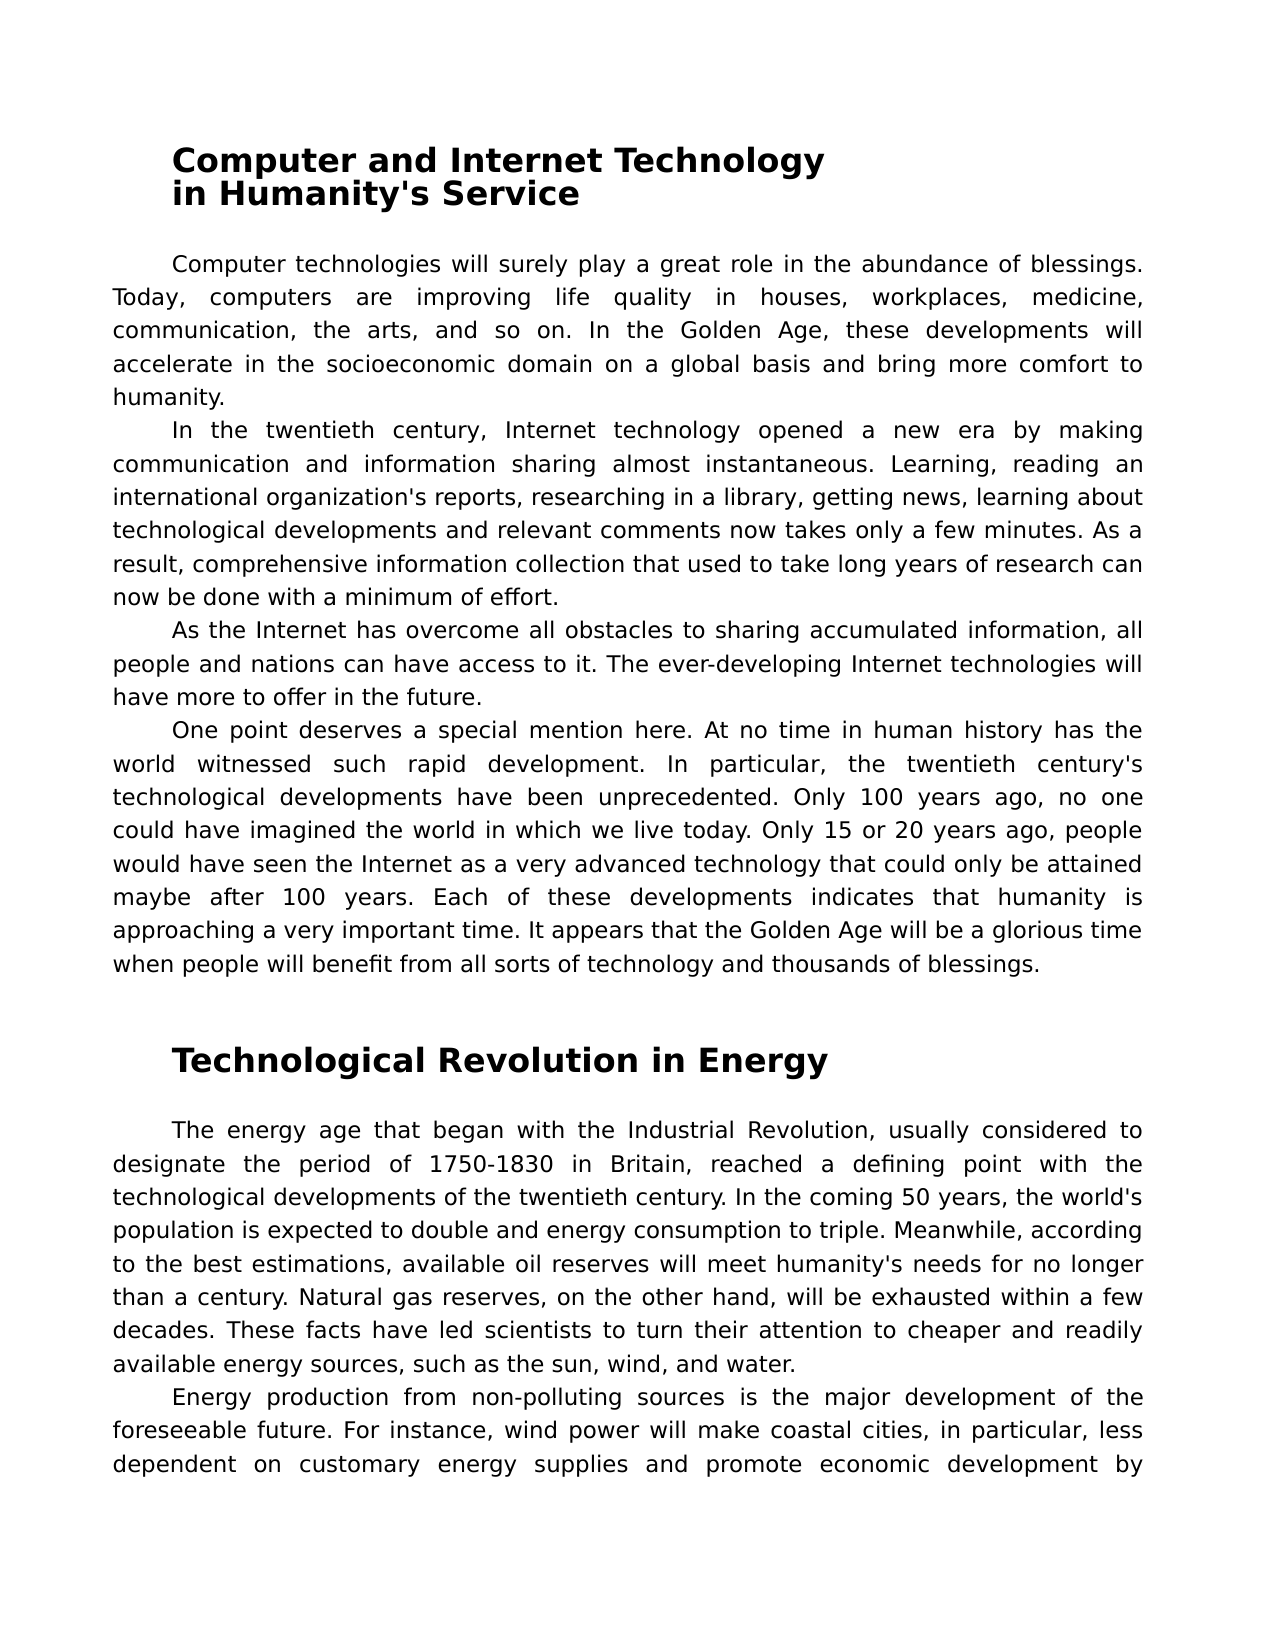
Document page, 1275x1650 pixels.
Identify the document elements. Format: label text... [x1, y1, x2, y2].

text in Humanity's Service [112, 179, 1145, 212]
text As the Internet has overcome all obstacles to sharing accumulated information, all people and nations can have access to it. The ever-developing Internet technologies will have more to offer in the future. [112, 612, 1145, 712]
text Technological Revolution in Energy [112, 1046, 1145, 1079]
text One point deserves a special mention here. At no time in human history has the world witnessed such rapid development. In particular, the twentieth century's technological developments have been unprecedented. Only 100 years ago, no one could have imagined the world in which we live today. Only 15 or 20 years ago, people would have seen the Internet as a very advanced technology that could only be attained maybe after 100 years. Each of these developments indicates that humanity is approaching a very important time. It appears that the Golden Age will be a glorious time when people will benefit from all sorts of technology and thousands of blessings. [112, 712, 1145, 979]
text Energy production from non-polluting sources is the major development of the foreseeable future. For instance, wind power will make coastal cities, in particular, less dependent on customary energy supplies and promote economic development by [112, 1379, 1145, 1479]
text Computer technologies will surely play a great role in the abundance of blessings. Today, computers are improving life quality in houses, workplaces, medicine, communication, the arts, and so on. In the Golden Age, these developments will accelerate in the socioeconomic domain on a global basis and bring more comfort to humanity. [112, 246, 1145, 412]
text In the twentieth century, Internet technology opened a new era by making communication and information sharing almost instantaneous. Learning, reading an international organization's reports, researching in a library, getting news, learning about technological developments and relevant comments now takes only a few minutes. As a result, comprehensive information collection that used to take long years of research can now be done with a minimum of effort. [112, 412, 1145, 612]
text Computer and Internet Technology [112, 148, 1145, 179]
text The energy age that began with the Industrial Revolution, usually considered to designate the period of 1750-1830 in Britain, reached a defining point with the technological developments of the twentieth century. In the coming 50 years, the world's population is expected to double and energy consumption to triple. Meanwhile, according to the best estimations, available oil reserves will meet humanity's needs for no longer than a century. Natural gas reserves, on the other hand, will be exhausted within a few decades. These facts have led scientists to turn their attention to cheaper and readily available energy sources, such as the sun, wind, and water. [112, 1112, 1145, 1379]
